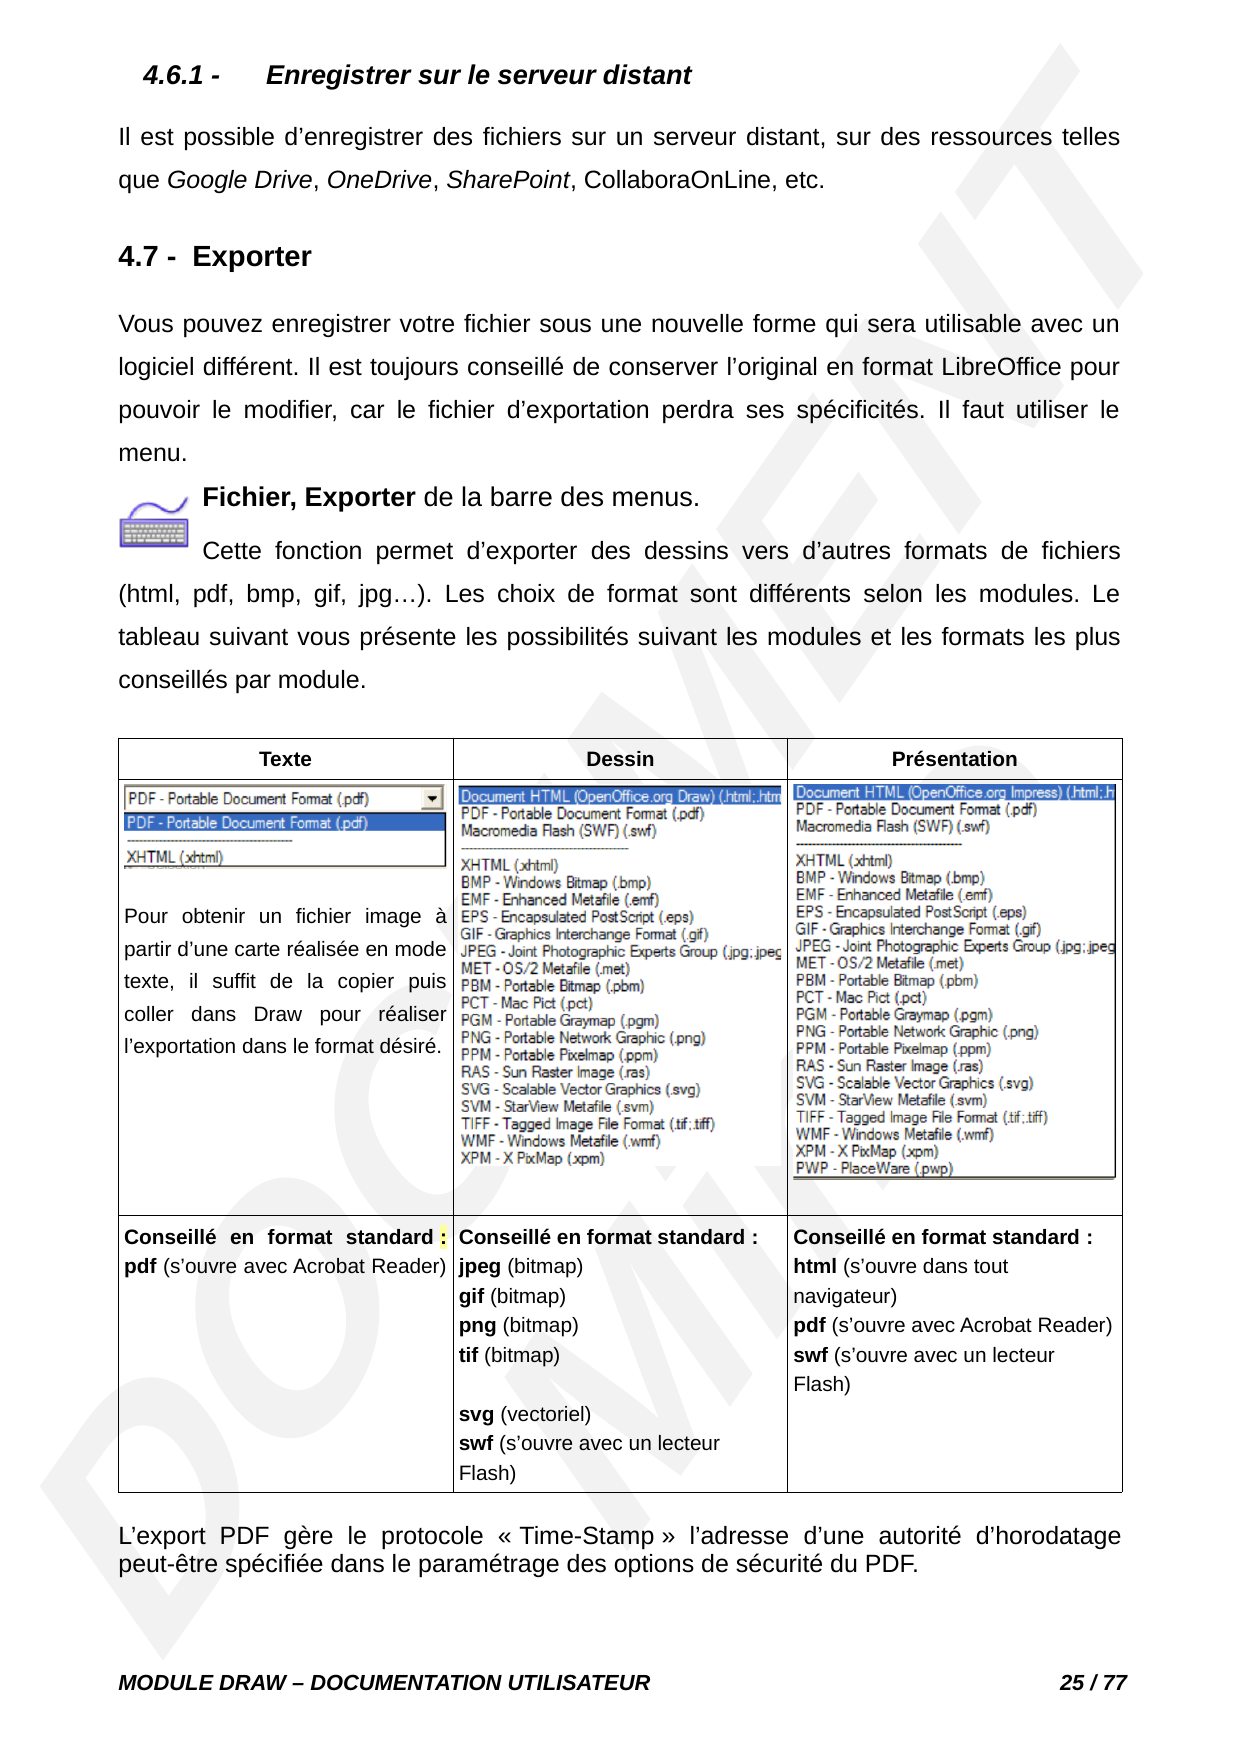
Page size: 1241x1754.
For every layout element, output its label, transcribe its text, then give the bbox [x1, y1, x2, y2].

picture [458, 784, 782, 1166]
text Il est possible d’enregistrer des fichiers sur un serveur distant, sur des ressources telles que Google Drive, OneDrive, SharePoint, CollaboraOnLine, etc. [118, 122, 1122, 193]
text Fichier, Exporter de la barre des menus. [118, 481, 1122, 512]
table_header Texte [119, 739, 453, 778]
table_header Présentation [788, 739, 1122, 778]
text Cette fonction permet d’exporter des dessins vers d’autres formats de fichiers (html, pdf, bmp, gif, jpg…). Les choix de format sont différents selon les modules. Le tableau suivant vous présente les possibilités suivant les modules et les formats les plus conseillés par module. [118, 536, 1122, 694]
subtitle Exporter [118, 239, 1122, 273]
table_cell [454, 780, 787, 1215]
text Vous pouvez enregistrer votre fichier sous une nouvelle forme qui sera utilisable avec un logiciel différent. Il est toujours conseillé de conserver l’original en format LibreOffice pour pouvoir le modifier, car le fichier d’exportation perdra ses spécificités. Il faut utiliser le menu. [118, 309, 1122, 467]
table_header Dessin [454, 739, 787, 778]
table_cell Conseillé en format standard : jpeg (bitmap) gif (bitmap) png (bitmap) tif (bitmap) svg (vectoriel) swf (s’ouvre avec un lecteur Flash) [454, 1216, 787, 1492]
picture [793, 784, 1117, 1180]
picture [124, 784, 447, 869]
table_cell Conseillé en format standard : html (s’ouvre dans tout navigateur) pdf (s’ouvre avec Acrobat Reader) swf (s’ouvre avec un lecteur Flash) [788, 1216, 1122, 1492]
subtitle Enregistrer sur le serveur distant [143, 59, 1122, 90]
table_cell [788, 780, 1122, 1215]
text L’export PDF gère le protocole « Time-Stamp » l’adresse d’une autorité d’horodatage peut-être spécifiée dans le paramétrage des options de sécurité du PDF. [118, 1521, 1122, 1578]
table_cell Conseillé en format standard : pdf (s’ouvre avec Acrobat Reader) [119, 1216, 453, 1492]
table_cell Pour obtenir un fichier image à partir d’une carte réalisée en mode texte, il suffit de la copier puis coller dans Draw pour réaliser l’exportation dans le format désiré. [119, 780, 453, 1215]
picture [115, 485, 191, 561]
